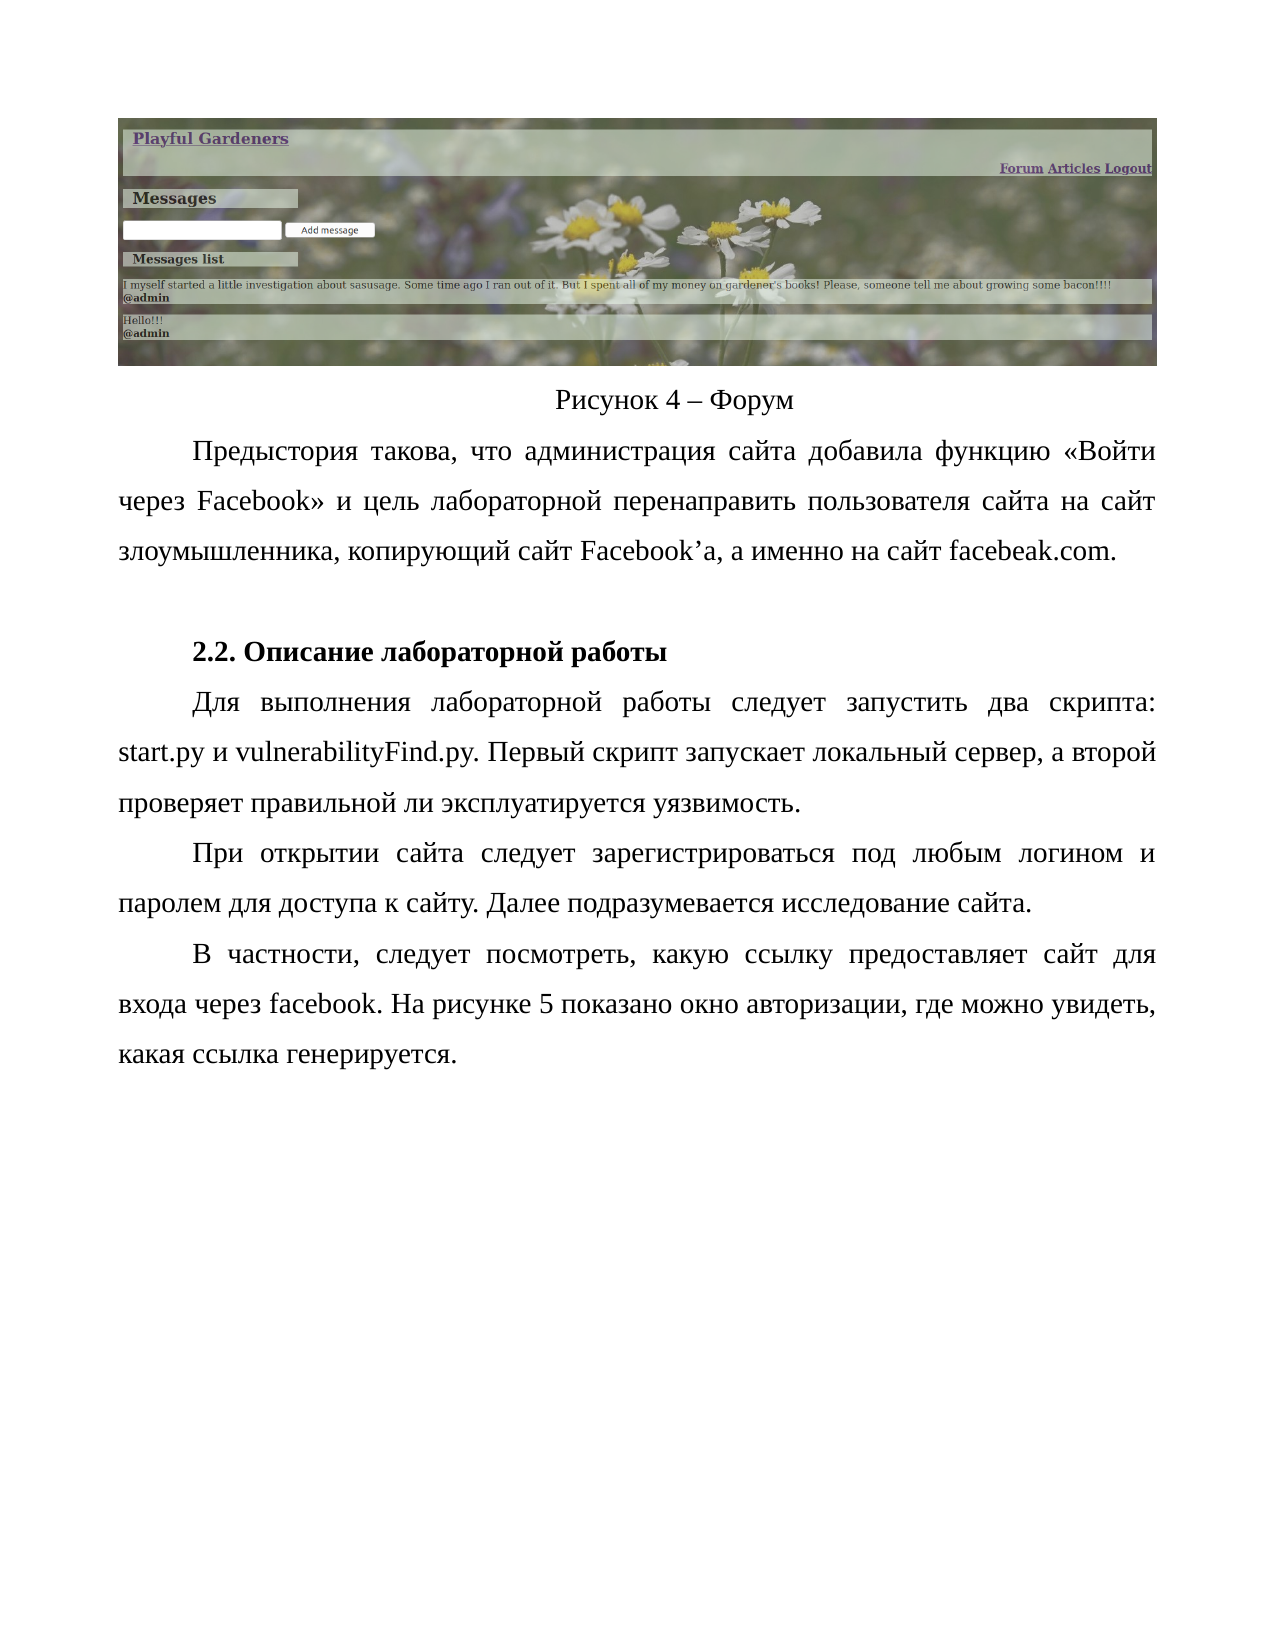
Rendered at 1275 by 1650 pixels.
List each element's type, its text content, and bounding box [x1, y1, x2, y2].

text В частности, следует посмотреть, какую ссылку предоставляет сайт для входа через facebook. На рисунке 5 показано окно авторизации, где можно увидеть, какая ссылка генерируется. [118, 936, 1157, 1070]
picture [118, 118, 1157, 366]
text Предыстория такова, что администрация сайта добавила функцию «Войти через Facebook» и цель лабораторной перенаправить пользователя сайта на сайт злоумышленника, копирующий сайт Facebook’а, а именно на сайт facebeak.com. [118, 433, 1157, 567]
text Рисунок 4 ‒ Форум [118, 366, 1157, 416]
text 2.2. Описание лабораторной работы [118, 634, 1157, 667]
text При открытии сайта следует зарегистрироваться под любым логином и паролем для доступа к сайту. Далее подразумевается исследование сайта. [118, 835, 1157, 919]
text Для выполнения лабораторной работы следует запустить два скрипта: start.py и vulnerabilityFind.py. Первый скрипт запускает локальный сервер, а второй проверяет правильной ли эксплуатируется уязвимость. [118, 684, 1157, 818]
